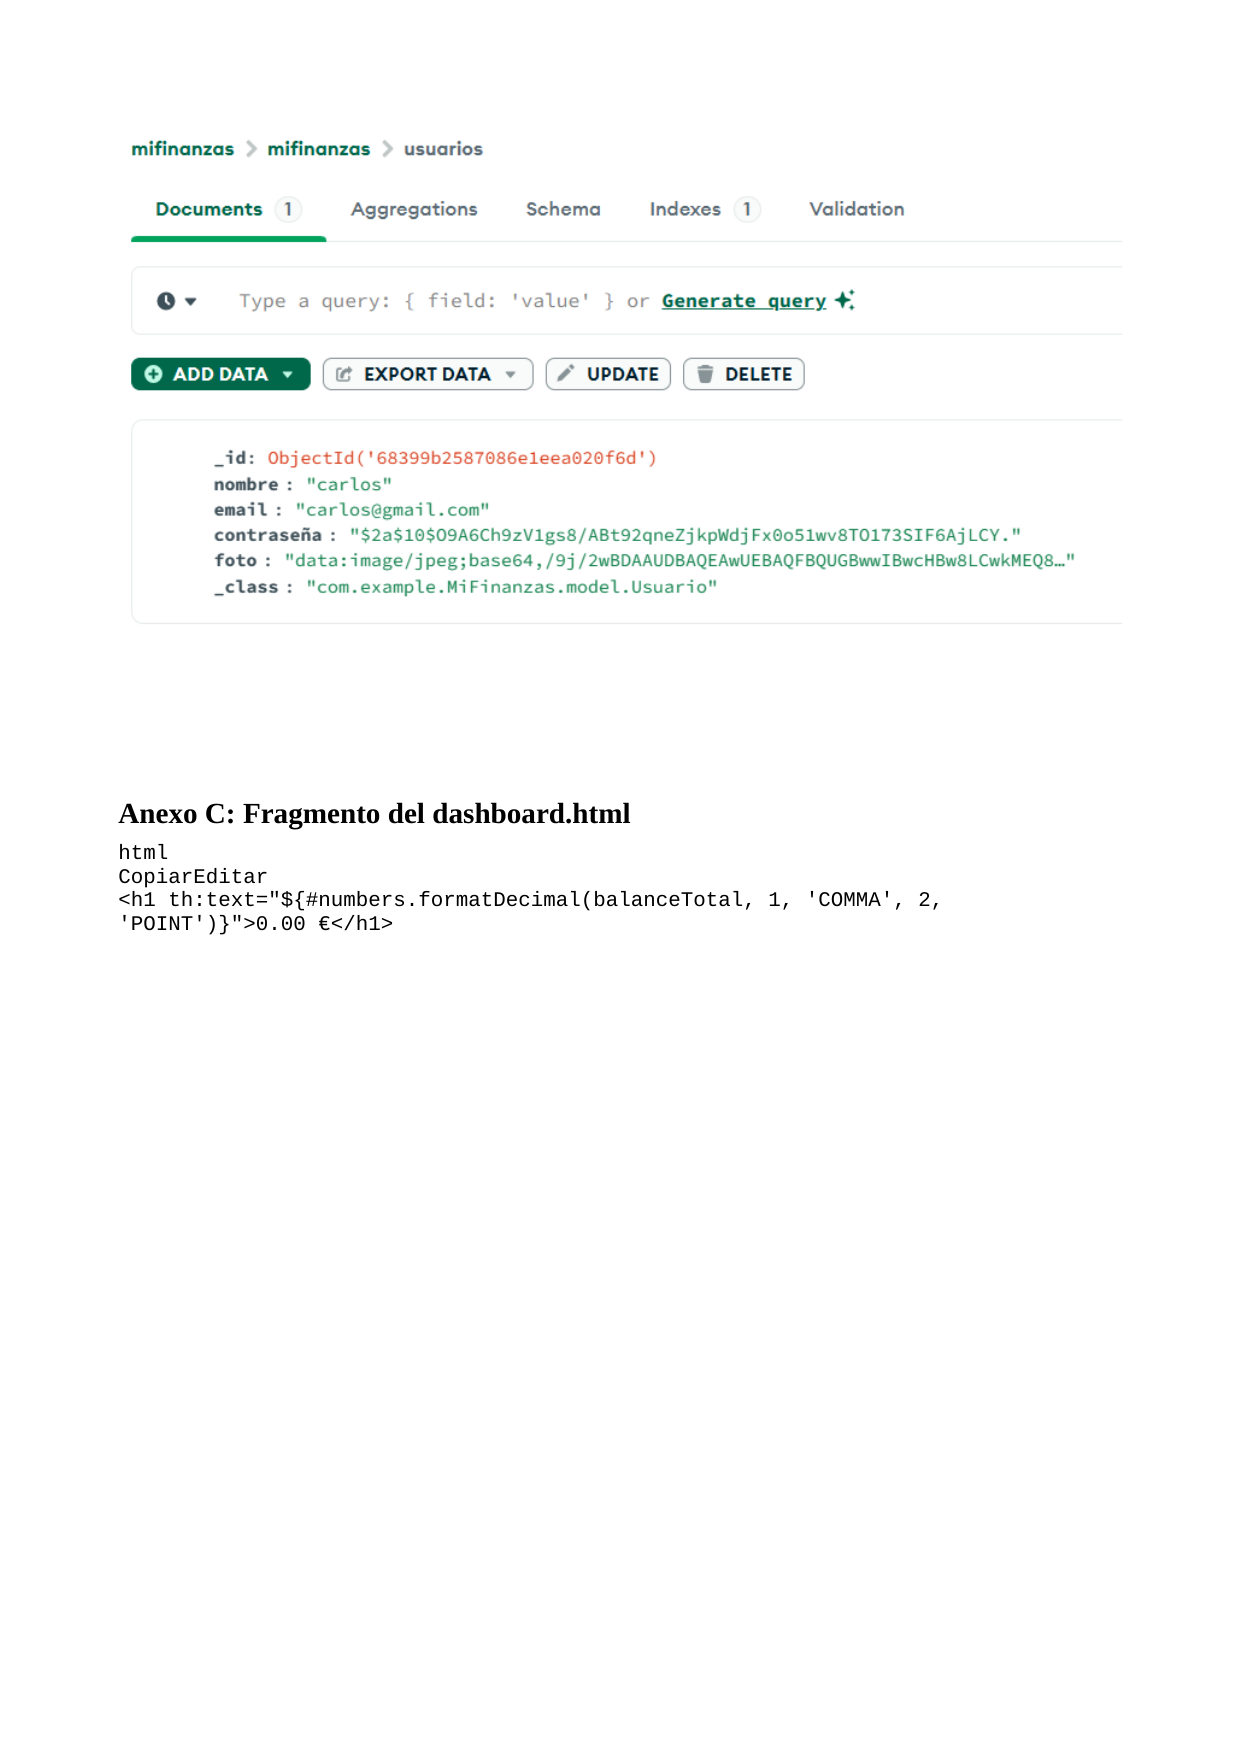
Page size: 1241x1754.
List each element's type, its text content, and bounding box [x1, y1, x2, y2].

text <h1 th:text="${#numbers.formatDecimal(balanceTotal, 1, 'COMMA', 2, 'POINT')}">0.00 €</h1> [118, 889, 1122, 937]
subtitle Anexo C: Fragmento del dashboard.html [118, 796, 1122, 830]
text html [118, 842, 1122, 866]
text CopiarEditar [118, 866, 1122, 889]
picture [118, 118, 1123, 635]
